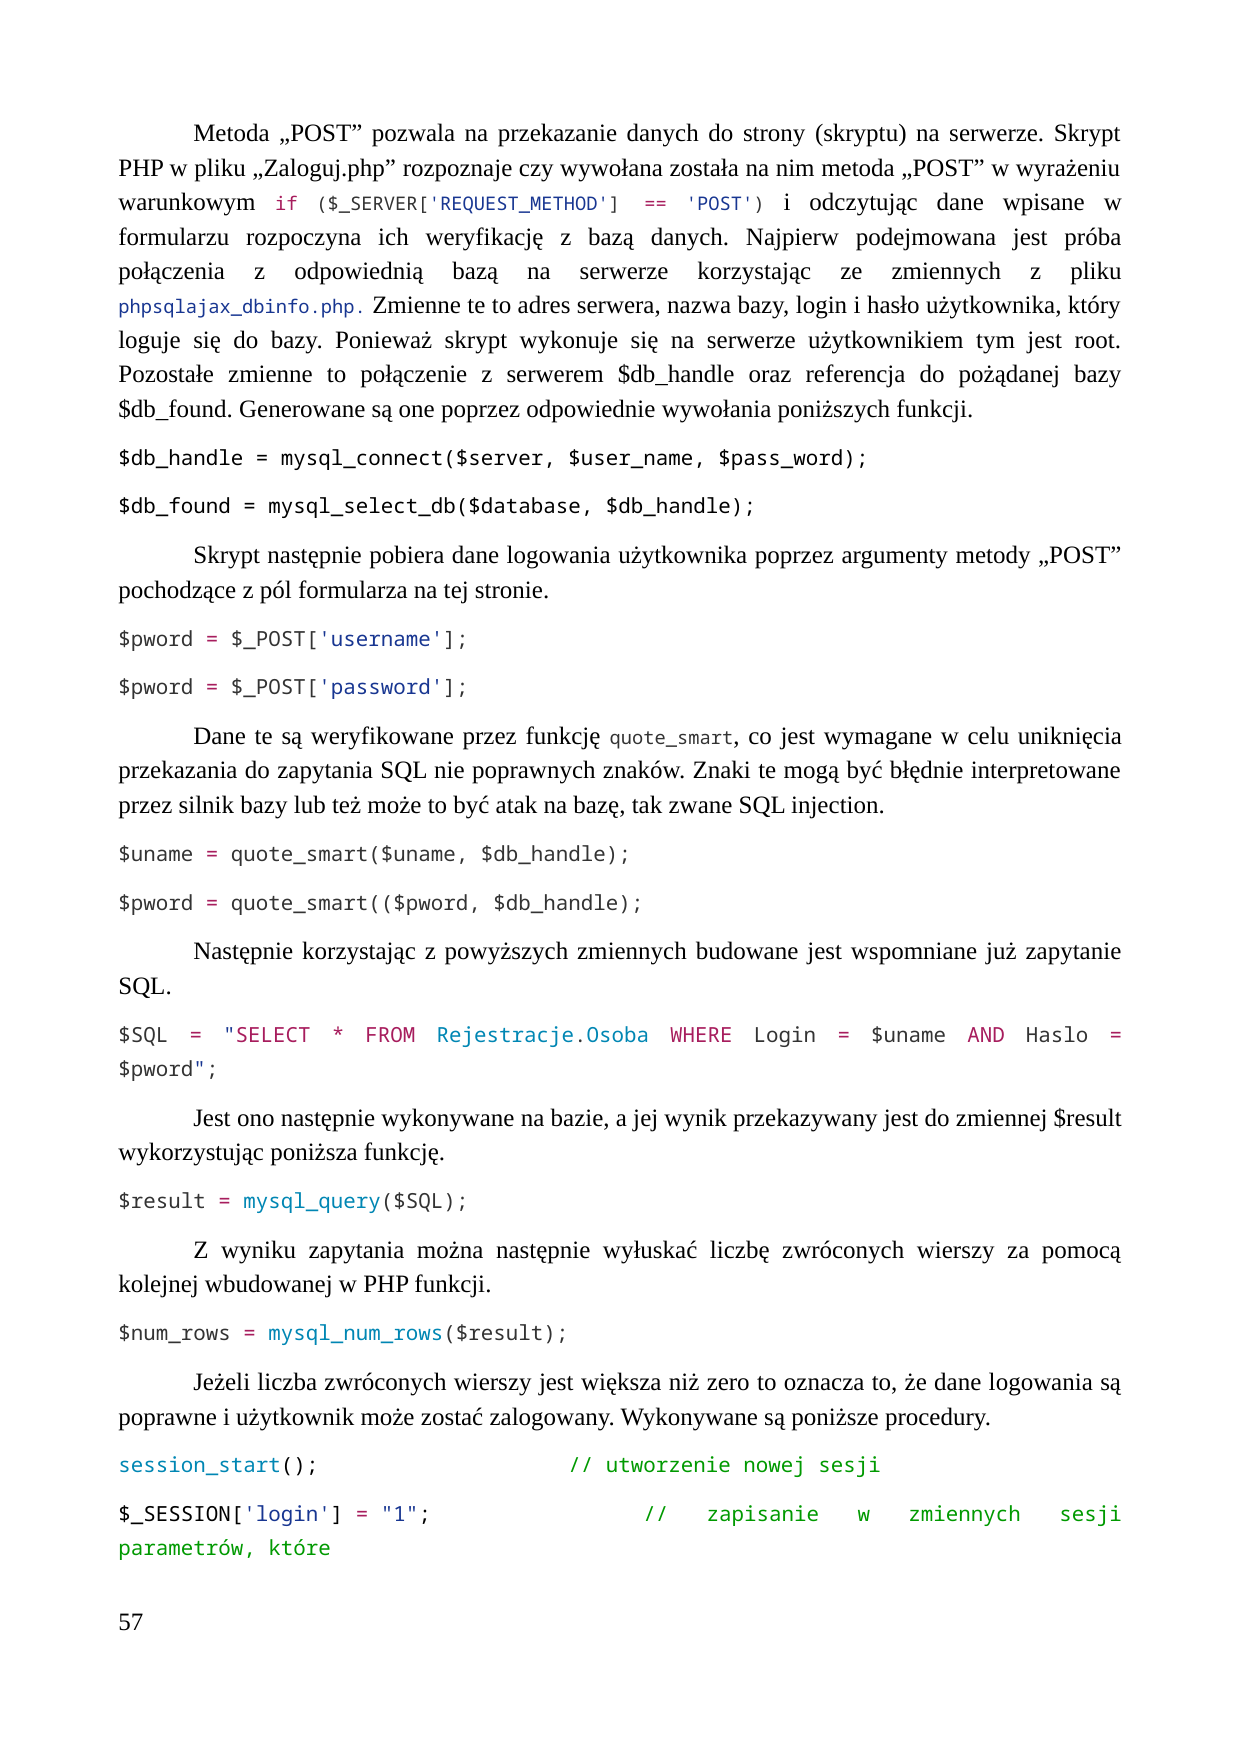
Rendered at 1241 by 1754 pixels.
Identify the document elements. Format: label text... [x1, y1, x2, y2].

text $_SESSION['login'] = "1"; // zapisanie w zmiennych sesji parametrów, które [118, 1499, 1122, 1562]
text $uname = quote_smart($uname, $db_handle); [118, 839, 1122, 868]
text session_start(); // utworzenie nowej sesji [118, 1451, 1122, 1479]
text Następnie korzystając z powyższych zmiennych budowane jest wspomniane już zapytanie SQL. [118, 936, 1122, 1000]
text Skrypt następnie pobiera dane logowania użytkownika poprzez argumenty metody „POST” pochodzące z pól formularza na tej stronie. [118, 540, 1122, 603]
text Z wyniku zapytania można następnie wyłuskać liczbę zwróconych wierszy za pomocą kolejnej wbudowanej w PHP funkcji. [118, 1235, 1122, 1298]
text Jest ono następnie wykonywane na bazie, a jej wynik przekazywany jest do zmiennej $result wykorzystując poniższa funkcję. [118, 1103, 1122, 1166]
text Metoda „POST” pozwala na przekazanie danych do strony (skryptu) na serwerze. Skrypt PHP w pliku „Zaloguj.php” rozpoznaje czy wywołana została na nim metoda „POST” w wyrażeniu warunkowym if ($_SERVER['REQUEST_METHOD'] == 'POST') i odczytując dane wpisane w formularzu rozpoczyna ich weryfikację z bazą danych. Najpierw podejmowana jest próba połączenia z odpowiednią bazą na serwerze korzystając ze zmiennych z pliku phpsqlajax_dbinfo.php. Zmienne te to adres serwera, nazwa bazy, login i hasło użytkownika, który loguje się do bazy. Ponieważ skrypt wykonuje się na serwerze użytkownikiem tym jest root. Pozostałe zmienne to połączenie z serwerem $db_handle oraz referencja do pożądanej bazy $db_found. Generowane są one poprzez odpowiednie wywołania poniższych funkcji. [118, 118, 1122, 423]
text $pword = quote_smart(($pword, $db_handle); [118, 888, 1122, 916]
text $result = mysql_query($SQL); [118, 1186, 1122, 1215]
text $pword = $_POST['password']; [118, 672, 1122, 701]
text Jeżeli liczba zwróconych wierszy jest większa niż zero to oznacza to, że dane logowania są poprawne i użytkownik może zostać zalogowany. Wykonywane są poniższe procedury. [118, 1367, 1122, 1430]
text $SQL = "SELECT * FROM Rejestracje.Osoba WHERE Login = $uname AND Haslo = $pword"; [118, 1020, 1122, 1082]
text $db_handle = mysql_connect($server, $user_name, $pass_word); [118, 443, 1122, 471]
text Dane te są weryfikowane przez funkcję quote_smart, co jest wymagane w celu uniknięcia przekazania do zapytania SQL nie poprawnych znaków. Znaki te mogą być błędnie interpretowane przez silnik bazy lub też może to być atak na bazę, tak zwane SQL injection. [118, 721, 1122, 819]
text $db_found = mysql_select_db($database, $db_handle); [118, 492, 1122, 520]
text $pword = $_POST['username']; [118, 624, 1122, 652]
text $num_rows = mysql_num_rows($result); [118, 1318, 1122, 1347]
